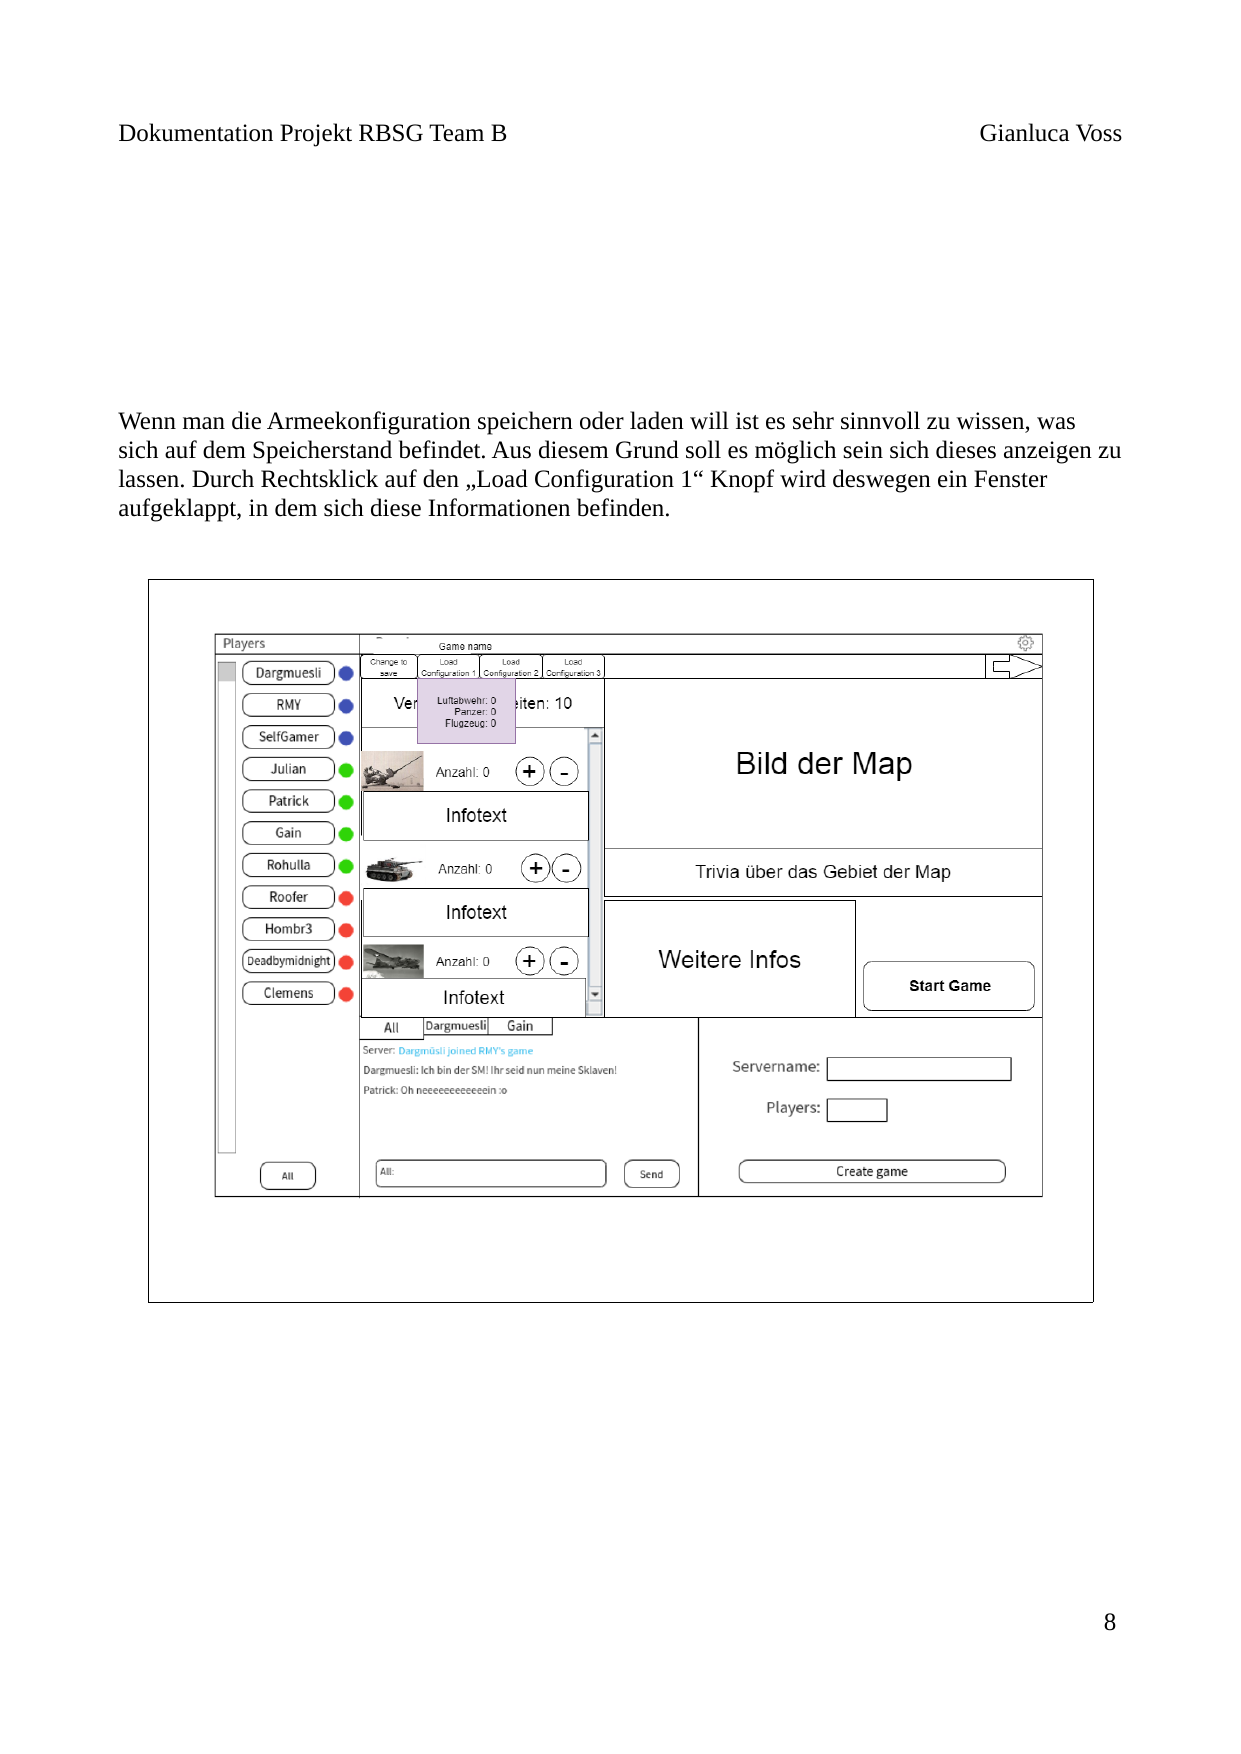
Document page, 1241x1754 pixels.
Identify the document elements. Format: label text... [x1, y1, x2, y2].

text Wenn man die Armeekonfiguration speichern oder laden will ist es sehr sinnvoll zu wissen, was sich auf dem Speicherstand befindet. Aus diesem Grund soll es möglich sein sich dieses anzeigen zu lassen. Durch Rechtsklick auf den „Load Configuration 1“ Knopf wird deswegen ein Fenster aufgeklappt, in dem sich diese Informationen befinden. [118, 406, 1122, 521]
picture [150, 581, 1090, 1300]
